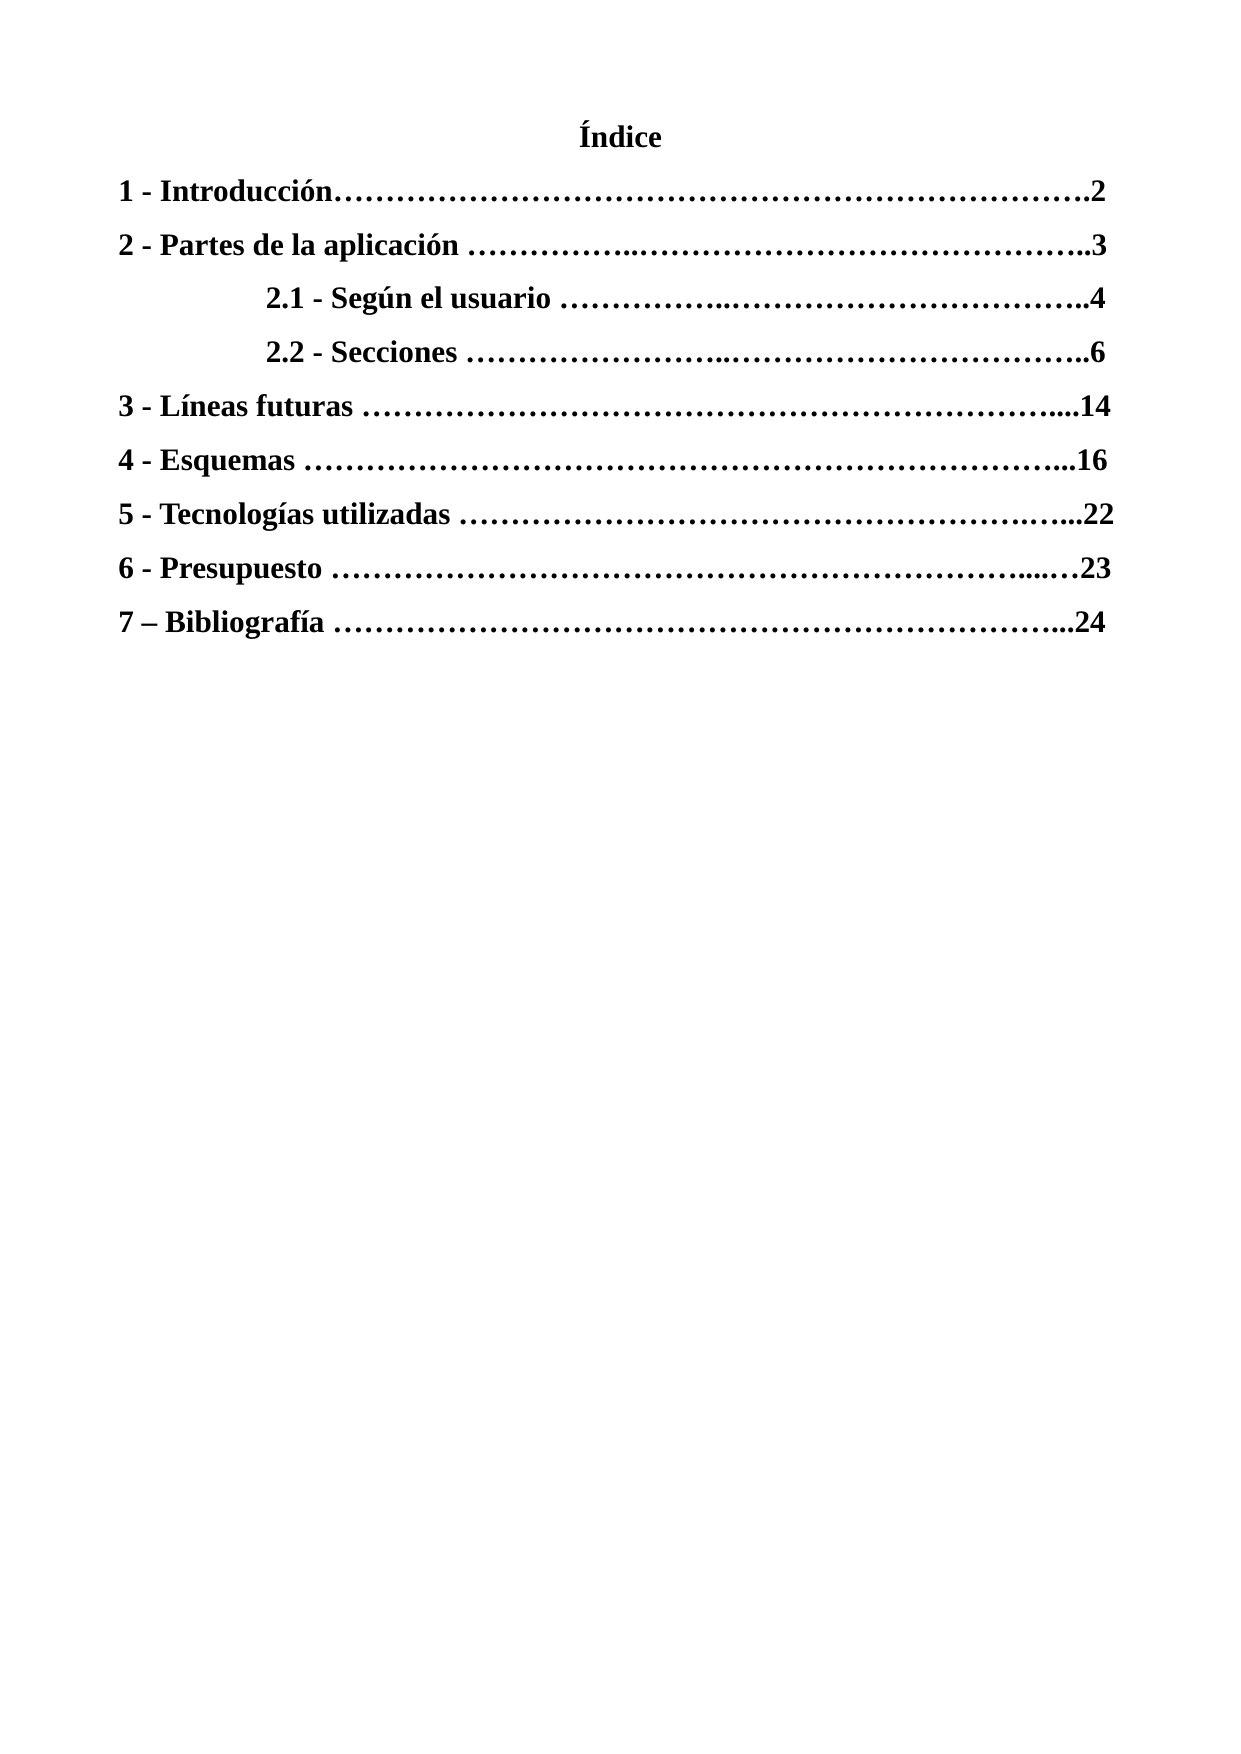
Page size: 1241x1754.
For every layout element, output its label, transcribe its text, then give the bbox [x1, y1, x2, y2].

text 2.1 - Según el usuario ……………..……………………………..4 [118, 280, 1122, 316]
text 3 - Líneas futuras …………………………………………………………....14 [118, 387, 1122, 423]
text 4 - Esquemas ………………………………………………………………...16 [118, 441, 1122, 477]
text 2 - Partes de la aplicación ……………..……………………………………..3 [118, 226, 1122, 262]
text 1 - Introducción……………………………………………………………….2 [118, 172, 1122, 208]
text 7 – Bibliografía ……………………………………………………………...24 [118, 603, 1122, 639]
text 2.2 - Secciones ……………………..……………………………..6 [118, 333, 1122, 369]
text Índice [118, 118, 1122, 154]
text 5 - Tecnologías utilizadas ……………………………………………….…...22 [118, 495, 1122, 531]
text 6 - Presupuesto …………………………………………………………....…23 [118, 549, 1122, 585]
